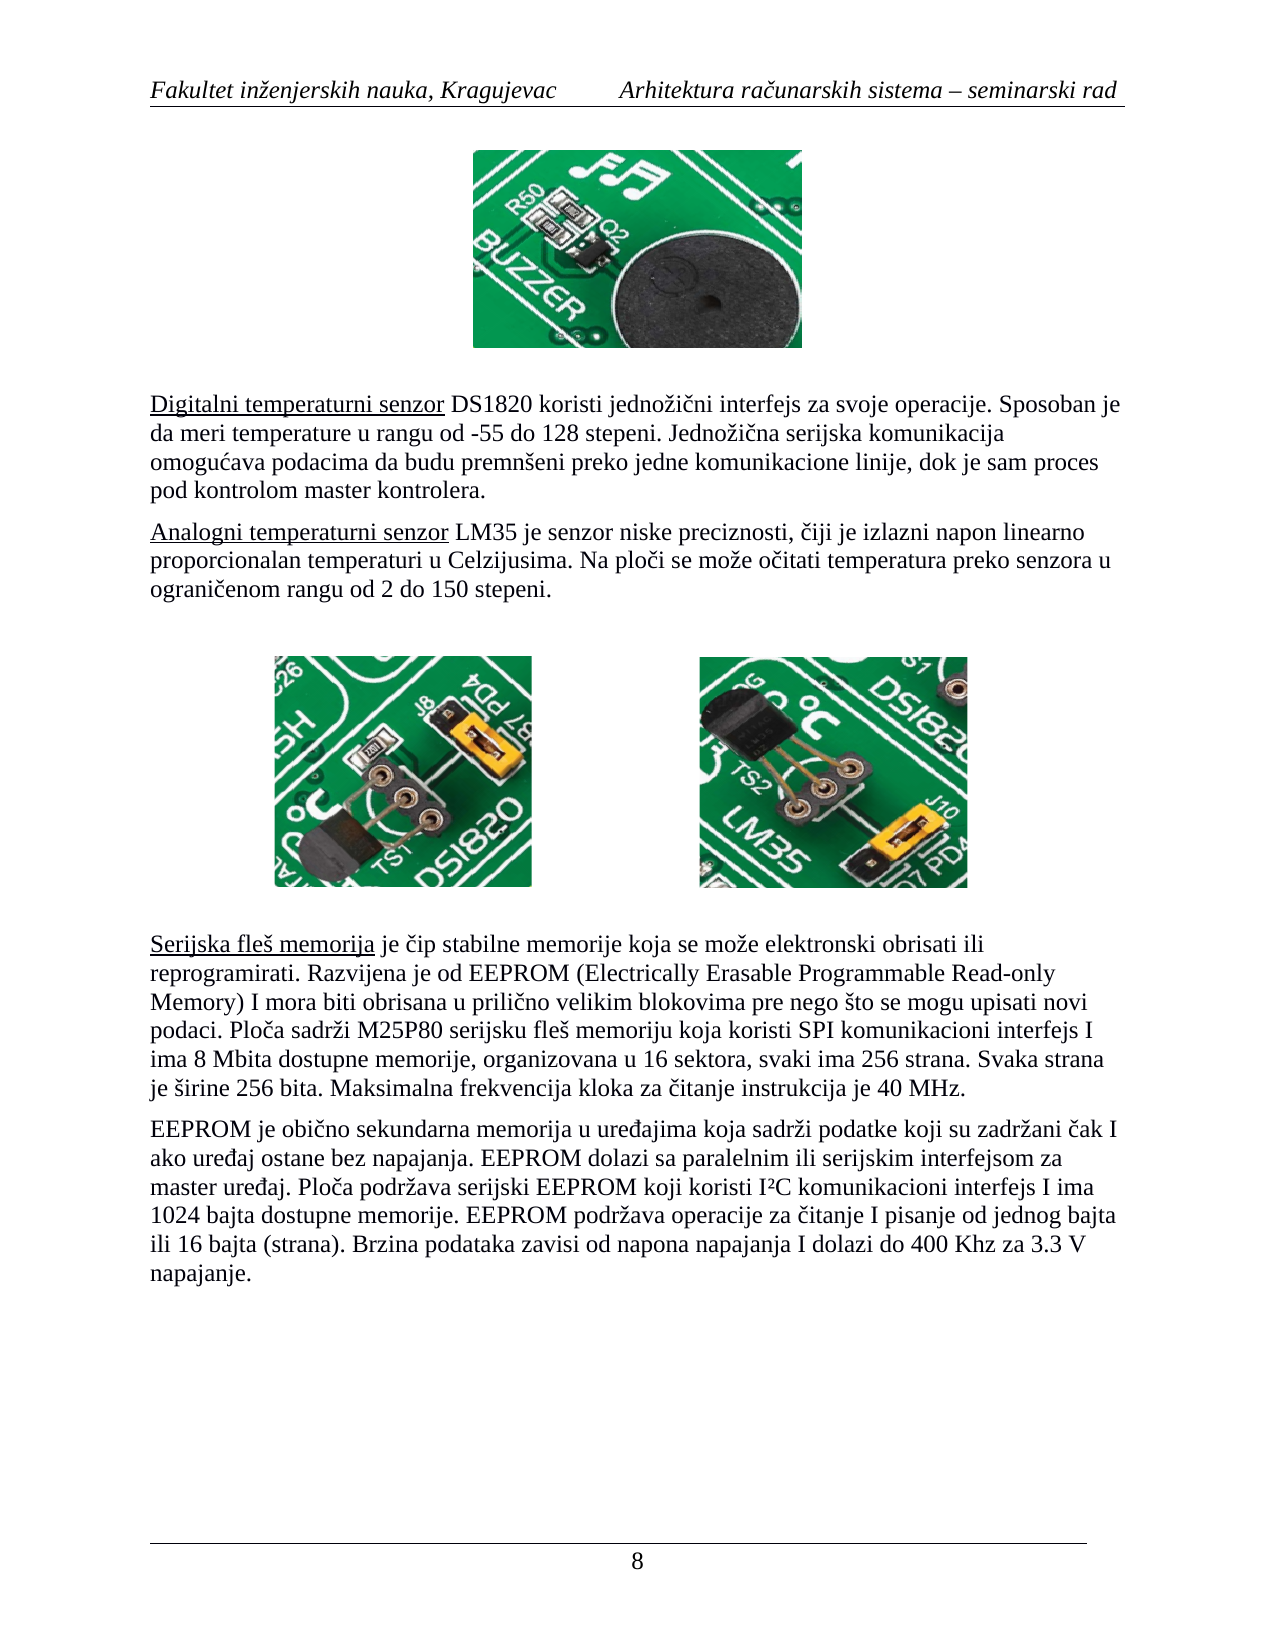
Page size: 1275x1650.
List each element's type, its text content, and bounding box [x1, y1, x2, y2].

picture [699, 657, 968, 888]
text EEPROM je obično sekundarna memorija u uređajima koja sadrži podatke koji su zadržani čak I ako uređaj ostane bez napajanja. EEPROM dolazi sa paralelnim ili serijskim interfejsom za master uređaj. Ploča podržava serijski EEPROM koji koristi I²C komunikacioni interfejs I ima 1024 bajta dostupne memorije. EEPROM podržava operacije za čitanje I pisanje od jednog bajta ili 16 bajta (strana). Brzina podataka zavisi od napona napajanja I dolazi do 400 Khz za 3.3 V napajanje. [150, 1114, 1125, 1287]
text Analogni temperaturni senzor LM35 je senzor niske preciznosti, čiji je izlazni napon linearno proporcionalan temperaturi u Celzijusima. Na ploči se može očitati temperatura preko senzora u ograničenom rangu od 2 do 150 stepeni. [150, 517, 1125, 603]
picture [473, 150, 802, 348]
text Serijska fleš memorija je čip stabilne memorije koja se može elektronski obrisati ili reprogramirati. Razvijena je od EEPROM (Electrically Erasable Programmable Read-only Memory) I mora biti obrisana u prilično velikim blokovima pre nego što se mogu upisati novi podaci. Ploča sadrži M25P80 serijsku fleš memoriju koja koristi SPI komunikacioni interfejs I ima 8 Mbita dostupne memorije, organizovana u 16 sektora, svaki ima 256 strana. Svaka strana je širine 256 bita. Maksimalna frekvencija kloka za čitanje instrukcija je 40 MHz. [150, 929, 1125, 1102]
picture [274, 656, 532, 887]
text Digitalni temperaturni senzor DS1820 koristi jednožični interfejs za svoje operacije. Sposoban je da meri temperature u rangu od -55 do 128 stepeni. Jednožična serijska komunikacija omogućava podacima da budu premnšeni preko jedne komunikacione linije, dok je sam proces pod kontrolom master kontrolera. [150, 389, 1125, 504]
